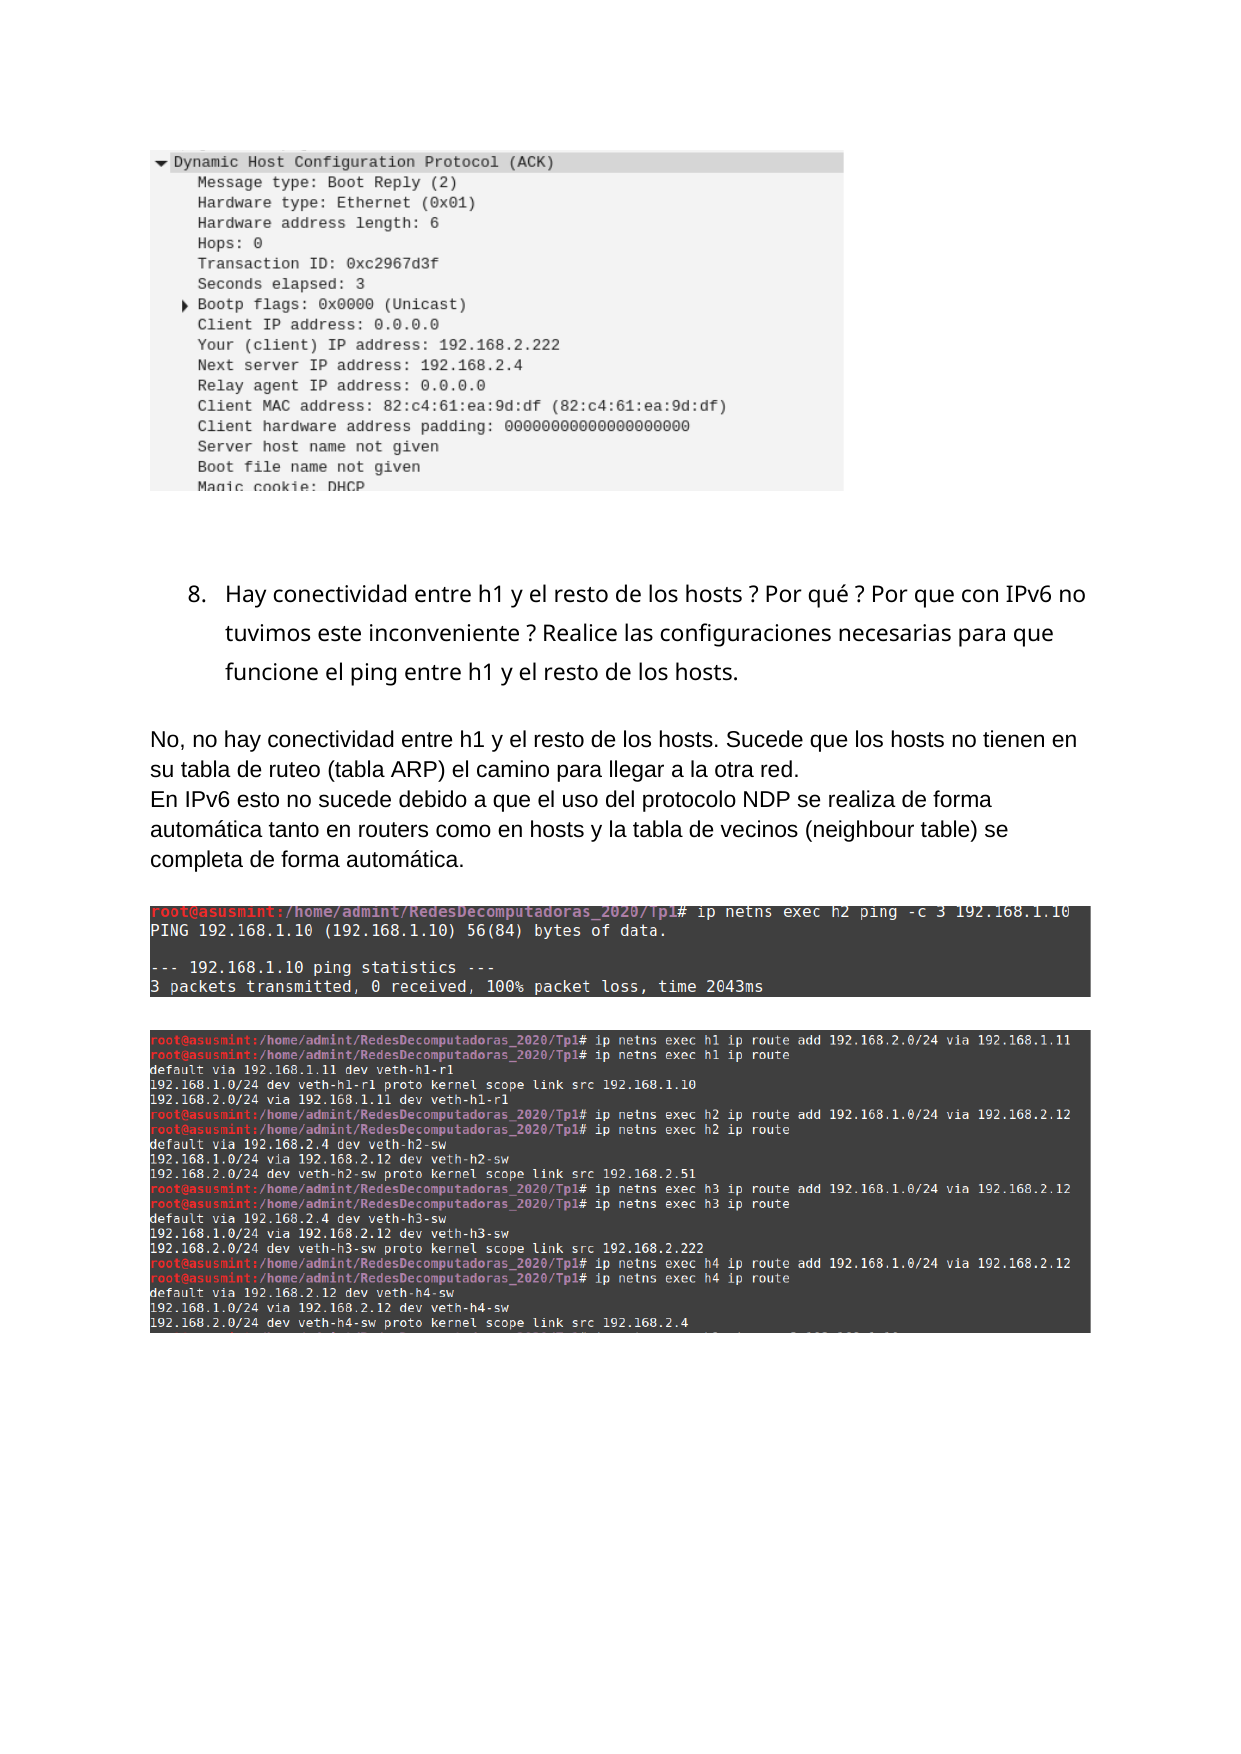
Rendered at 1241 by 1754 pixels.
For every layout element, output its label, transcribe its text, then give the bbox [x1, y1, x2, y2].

text En IPv6 esto no sucede debido a que el uso del protocolo NDP se realiza de forma automática tanto en routers como en hosts y la tabla de vecinos (neighbour table) se completa de forma automática. [150, 786, 1090, 873]
text No, no hay conectividad entre h1 y el resto de los hosts. Sucede que los hosts no tienen en su tabla de ruteo (tabla ARP) el camino para llegar a la otra red. [150, 726, 1090, 782]
picture [150, 906, 1091, 997]
list Hay conectividad entre h1 y el resto de los hosts ? Por qué ? Por que con IPv6 no tuvimos este inconveniente ? Realice las configuraciones necesarias para que funcione el ping entre h1 y el resto de los hosts. [187, 578, 1090, 687]
picture [150, 1030, 1091, 1333]
picture [150, 150, 844, 491]
